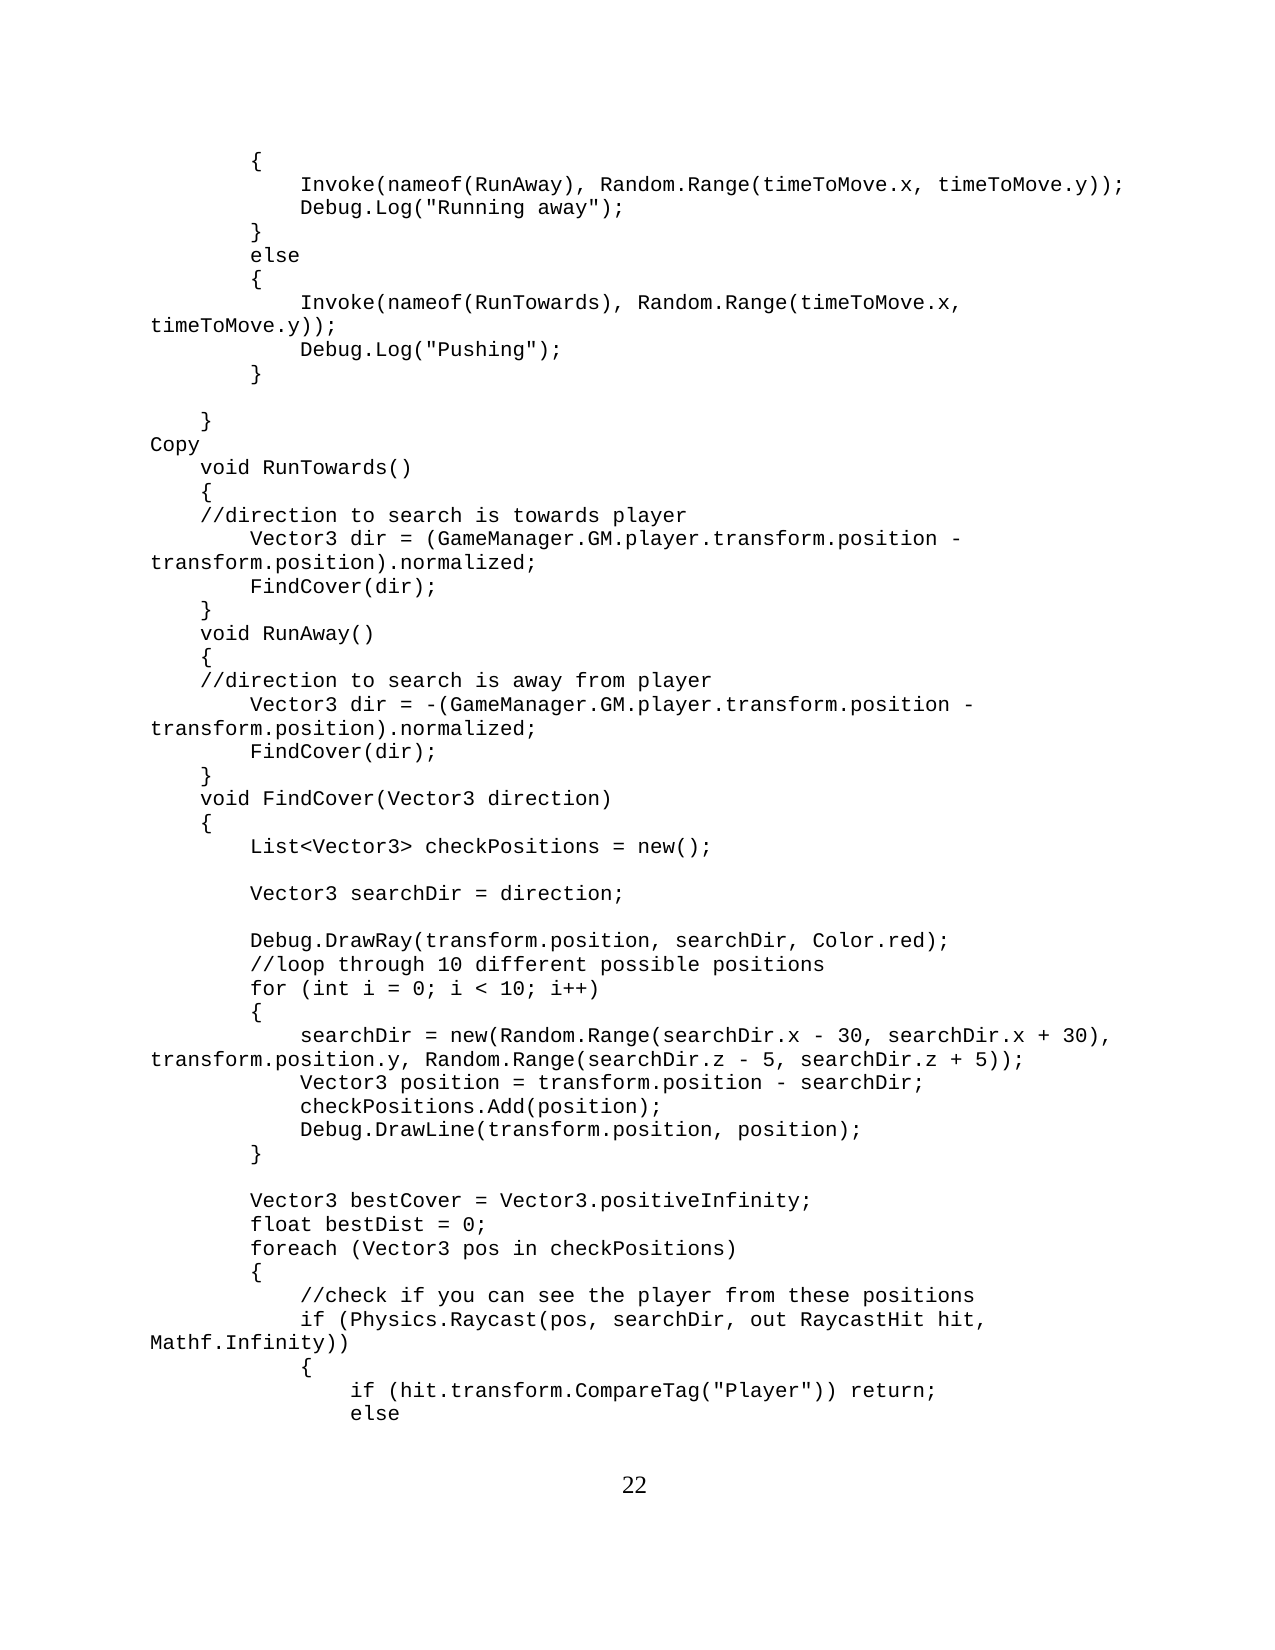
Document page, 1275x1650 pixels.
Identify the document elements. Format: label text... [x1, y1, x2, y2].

text searchDir = new(Random.Range(searchDir.x - 30, searchDir.x + 30), transform.position.y, Random.Range(searchDir.z - 5, searchDir.z + 5)); [150, 1025, 1125, 1072]
text } [150, 1143, 1125, 1167]
text { [150, 1001, 1125, 1025]
text Debug.Log("Running away"); [150, 197, 1125, 221]
text if (hit.transform.CompareTag("Player")) return; [150, 1379, 1125, 1403]
text if (Physics.Raycast(pos, searchDir, out RaycastHit hit, Mathf.Infinity)) [150, 1309, 1125, 1356]
text Vector3 dir = -(GameManager.GM.player.transform.position - transform.position).normalized; [150, 694, 1125, 741]
text } [150, 765, 1125, 788]
text FindCover(dir); [150, 741, 1125, 765]
text { [150, 481, 1125, 505]
text Debug.Log("Pushing"); [150, 339, 1125, 363]
text void FindCover(Vector3 direction) [150, 788, 1125, 812]
text //direction to search is towards player [150, 505, 1125, 528]
text checkPositions.Add(position); [150, 1096, 1125, 1119]
text foreach (Vector3 pos in checkPositions) [150, 1238, 1125, 1261]
text Invoke(nameof(RunTowards), Random.Range(timeToMove.x, timeToMove.y)); [150, 292, 1125, 339]
text } [150, 410, 1125, 434]
text } [150, 599, 1125, 623]
text Debug.DrawRay(transform.position, searchDir, Color.red); [150, 930, 1125, 954]
text FindCover(dir); [150, 576, 1125, 599]
text else [150, 1403, 1125, 1427]
text } [150, 221, 1125, 244]
text Vector3 bestCover = Vector3.positiveInfinity; [150, 1190, 1125, 1214]
text Invoke(nameof(RunAway), Random.Range(timeToMove.x, timeToMove.y)); [150, 174, 1125, 197]
text //loop through 10 different possible positions [150, 954, 1125, 978]
text { [150, 268, 1125, 292]
text for (int i = 0; i < 10; i++) [150, 978, 1125, 1001]
text //check if you can see the player from these positions [150, 1285, 1125, 1309]
text Vector3 searchDir = direction; [150, 883, 1125, 907]
text //direction to search is away from player [150, 670, 1125, 694]
text float bestDist = 0; [150, 1214, 1125, 1238]
text { [150, 1261, 1125, 1285]
text { [150, 812, 1125, 836]
text { [150, 1356, 1125, 1379]
text Vector3 position = transform.position - searchDir; [150, 1072, 1125, 1096]
text } [150, 363, 1125, 386]
text void RunTowards() [150, 457, 1125, 481]
text Debug.DrawLine(transform.position, position); [150, 1119, 1125, 1143]
text Vector3 dir = (GameManager.GM.player.transform.position - transform.position).normalized; [150, 528, 1125, 576]
text { [150, 150, 1125, 174]
text List<Vector3> checkPositions = new(); [150, 836, 1125, 859]
text Copy [150, 434, 1125, 457]
text { [150, 647, 1125, 670]
text void RunAway() [150, 623, 1125, 647]
text else [150, 244, 1125, 268]
